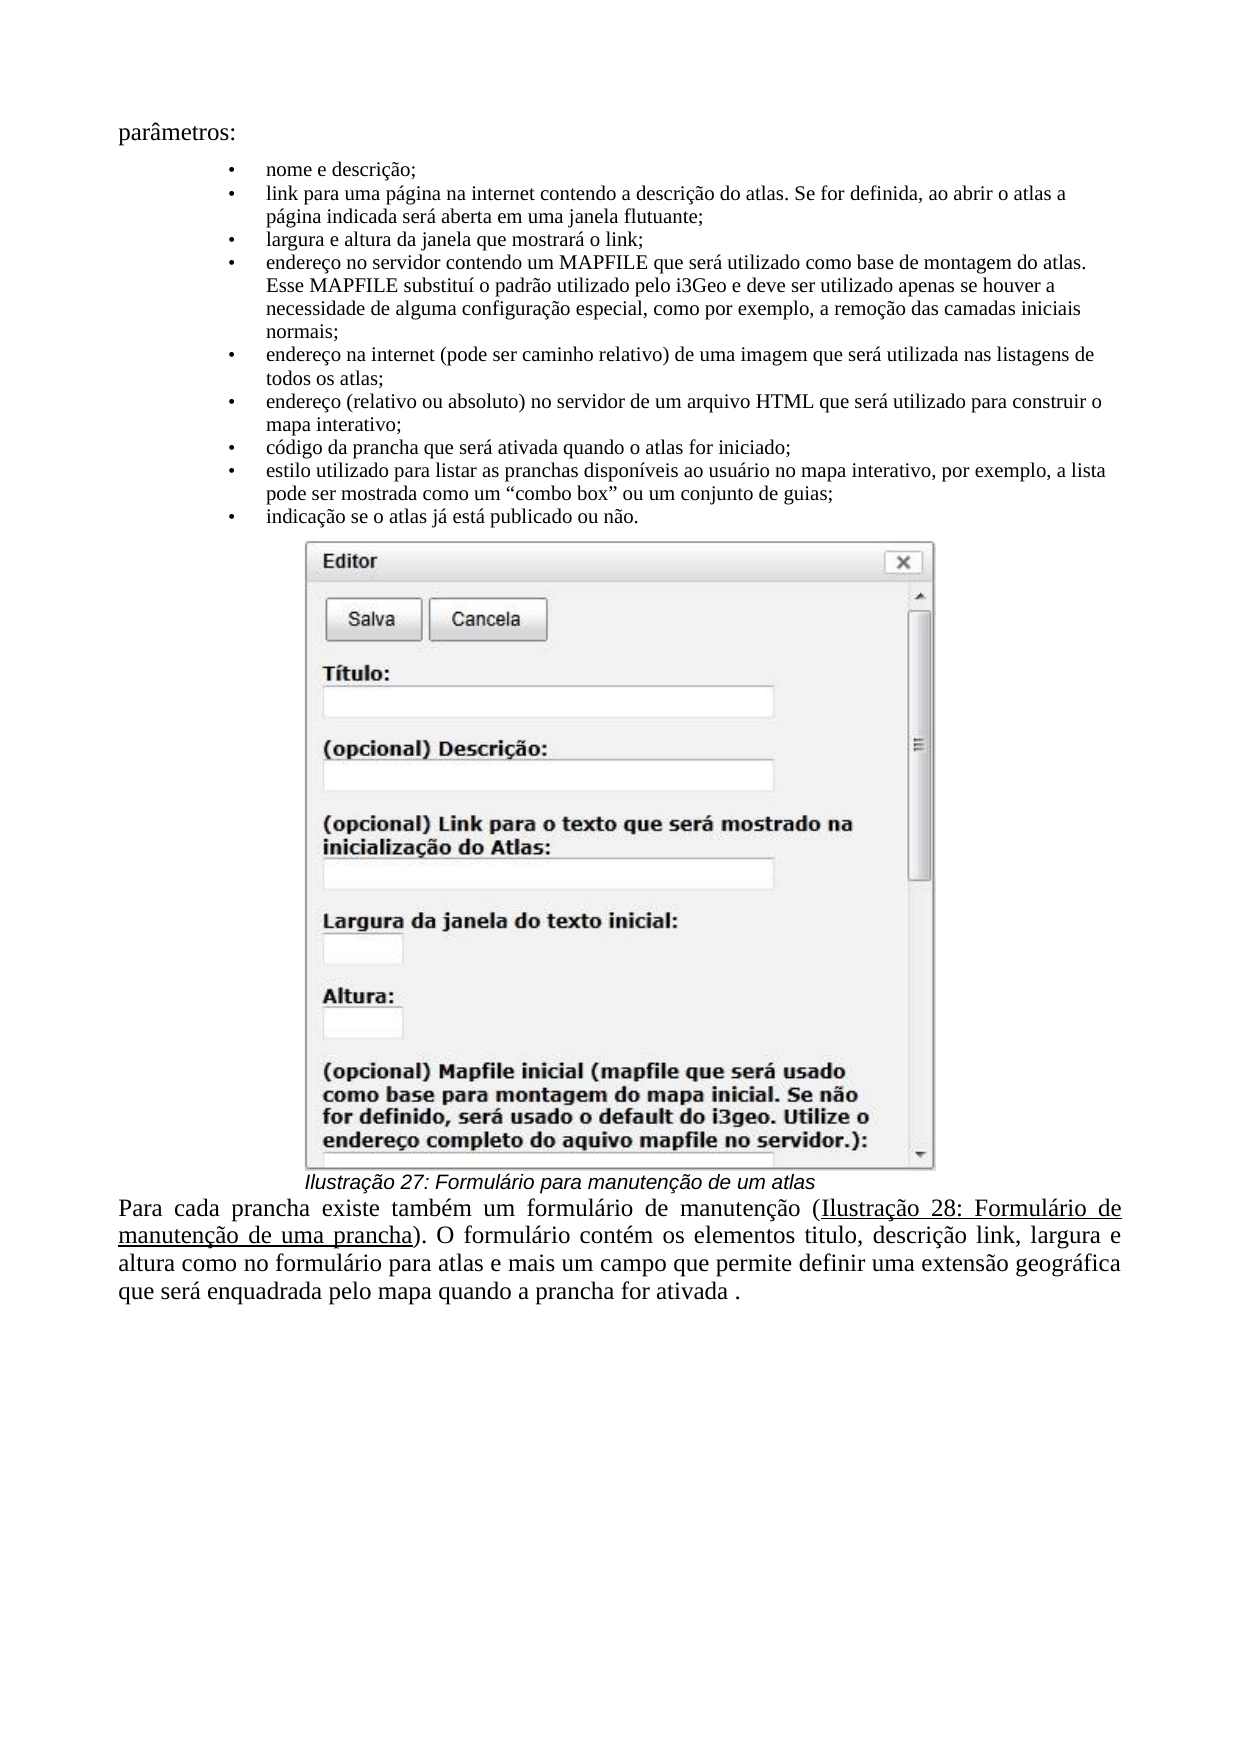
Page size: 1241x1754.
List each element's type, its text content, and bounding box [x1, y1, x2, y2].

picture [304, 540, 936, 1171]
text parâmetros: [118, 118, 1122, 146]
list endereço (relativo ou absoluto) no servidor de um arquivo HTML que será utilizado para construir o mapa interativo; [228, 389, 1122, 436]
list largura e altura da janela que mostrará o link; [228, 228, 1122, 251]
list código da prancha que será ativada quando o atlas for iniciado; [228, 436, 1122, 459]
list link para uma página na internet contendo a descrição do atlas. Se for definida, ao abrir o atlas a página indicada será aberta em uma janela flutuante; [228, 181, 1122, 228]
list endereço no servidor contendo um MAPFILE que será utilizado como base de montagem do atlas. Esse MAPFILE substituí o padrão utilizado pelo i3Geo e deve ser utilizado apenas se houver a necessidade de alguma configuração especial, como por exemplo, a remoção das camadas iniciais normais; [228, 251, 1122, 343]
list estilo utilizado para listar as pranchas disponíveis ao usuário no mapa interativo, por exemplo, a lista pode ser mostrada como um “combo box” ou um conjunto de guias; [228, 459, 1122, 505]
text Para cada prancha existe também um formulário de manutenção (Ilustração 28: Formulário de manutenção de uma prancha). O formulário contém os elementos titulo, descrição link, largura e altura como no formulário para atlas e mais um campo que permite definir uma extensão geográfica que será enquadrada pelo mapa quando a prancha for ativada . [118, 1137, 1122, 1304]
text Ilustração 27: Formulário para manutenção de um atlas [304, 1171, 936, 1194]
list endereço na internet (pode ser caminho relativo) de uma imagem que será utilizada nas listagens de todos os atlas; [228, 343, 1122, 389]
list nome e descrição; [228, 158, 1122, 181]
list indicação se o atlas já está publicado ou não. [228, 505, 1122, 528]
